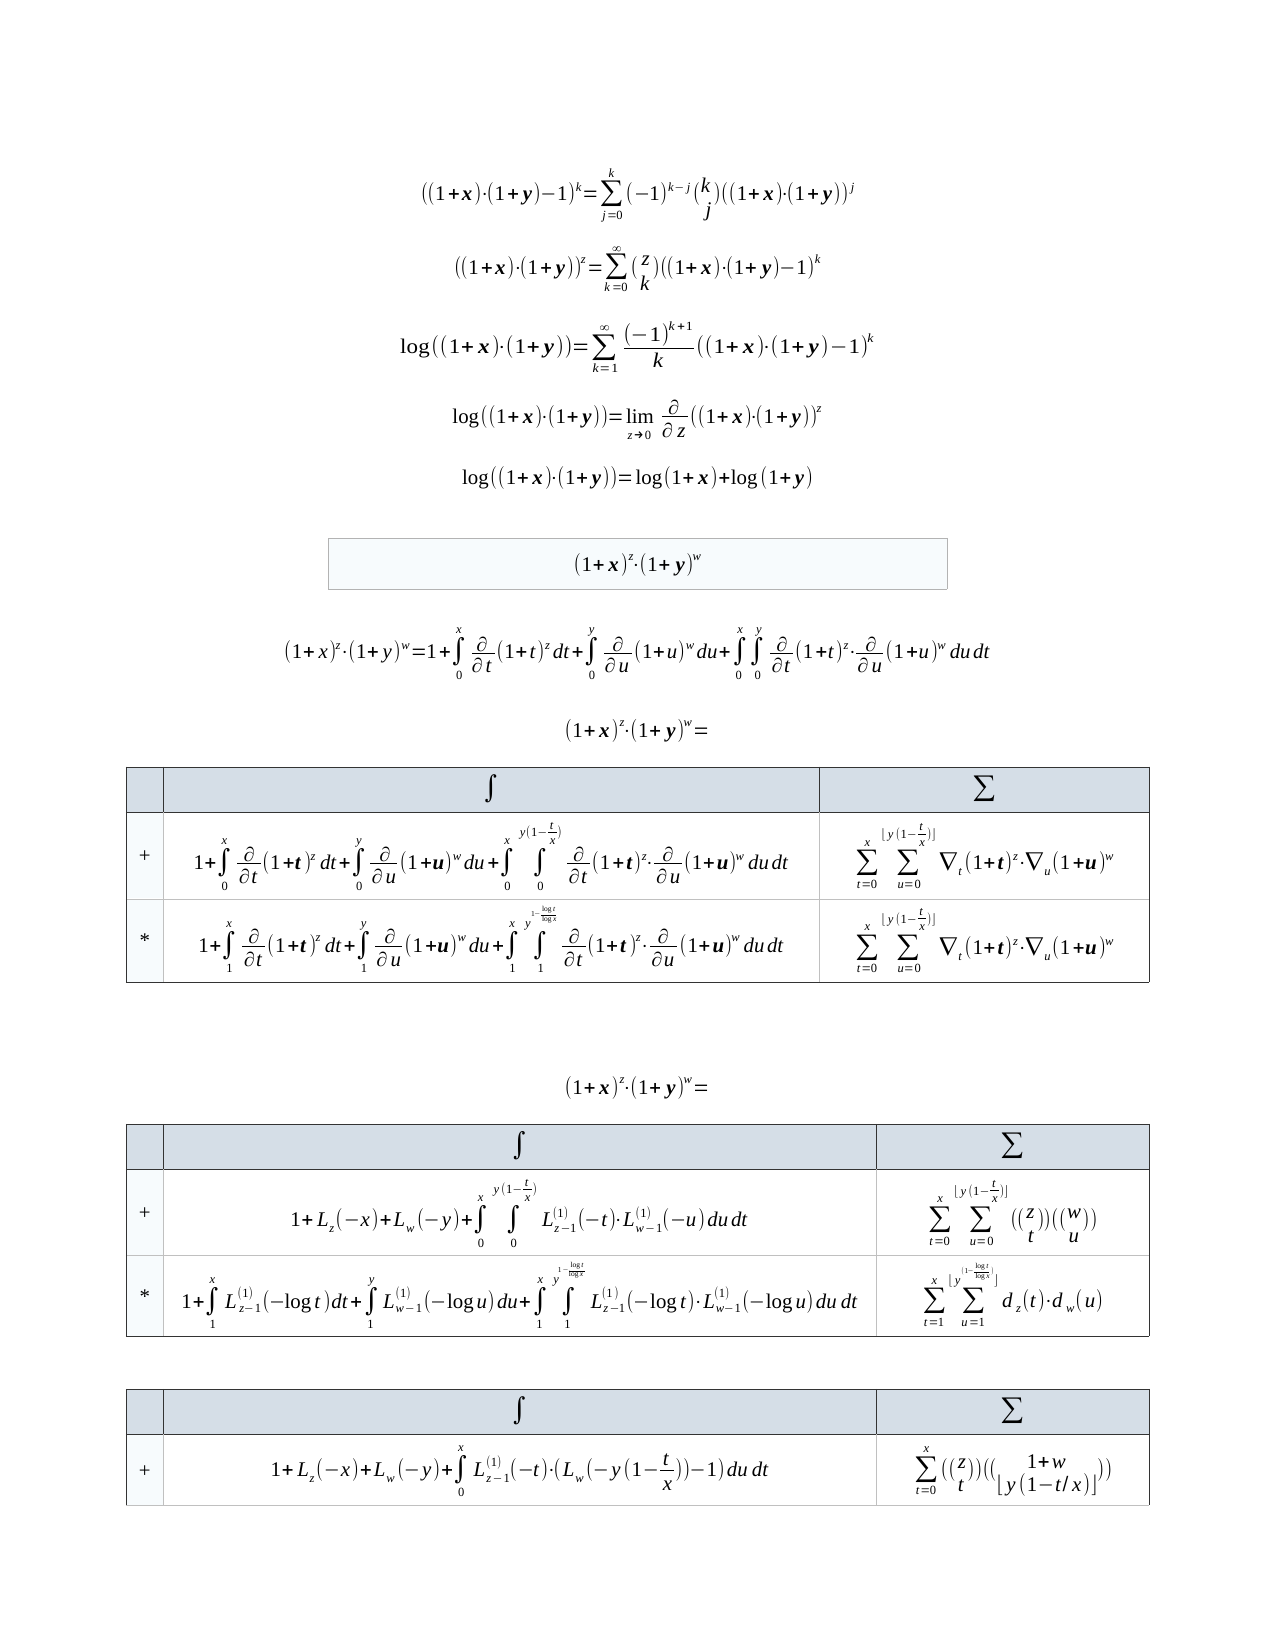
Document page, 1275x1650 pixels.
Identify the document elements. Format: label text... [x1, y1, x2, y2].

table_header [127, 768, 163, 812]
table_cell [877, 1170, 1149, 1255]
table_cell [164, 1435, 876, 1505]
table_cell [164, 1170, 876, 1255]
table_cell [820, 813, 1149, 898]
table_cell * [127, 900, 163, 982]
table_header [127, 1390, 163, 1434]
table_cell [820, 900, 1149, 982]
table_header [877, 1390, 1149, 1434]
table_cell * [127, 1256, 163, 1336]
table_cell [877, 1435, 1149, 1505]
table_header [127, 1125, 163, 1169]
table_header [164, 1390, 876, 1434]
table_cell [164, 813, 819, 898]
table_header [820, 768, 1149, 812]
table_cell + [127, 813, 163, 898]
table_header [164, 1125, 876, 1169]
table_cell [164, 1256, 876, 1336]
table_cell [164, 900, 819, 982]
table_cell + [127, 1435, 163, 1505]
table_header [877, 1125, 1149, 1169]
table_header [164, 768, 819, 812]
table_cell [877, 1256, 1149, 1336]
table_cell + [127, 1170, 163, 1255]
